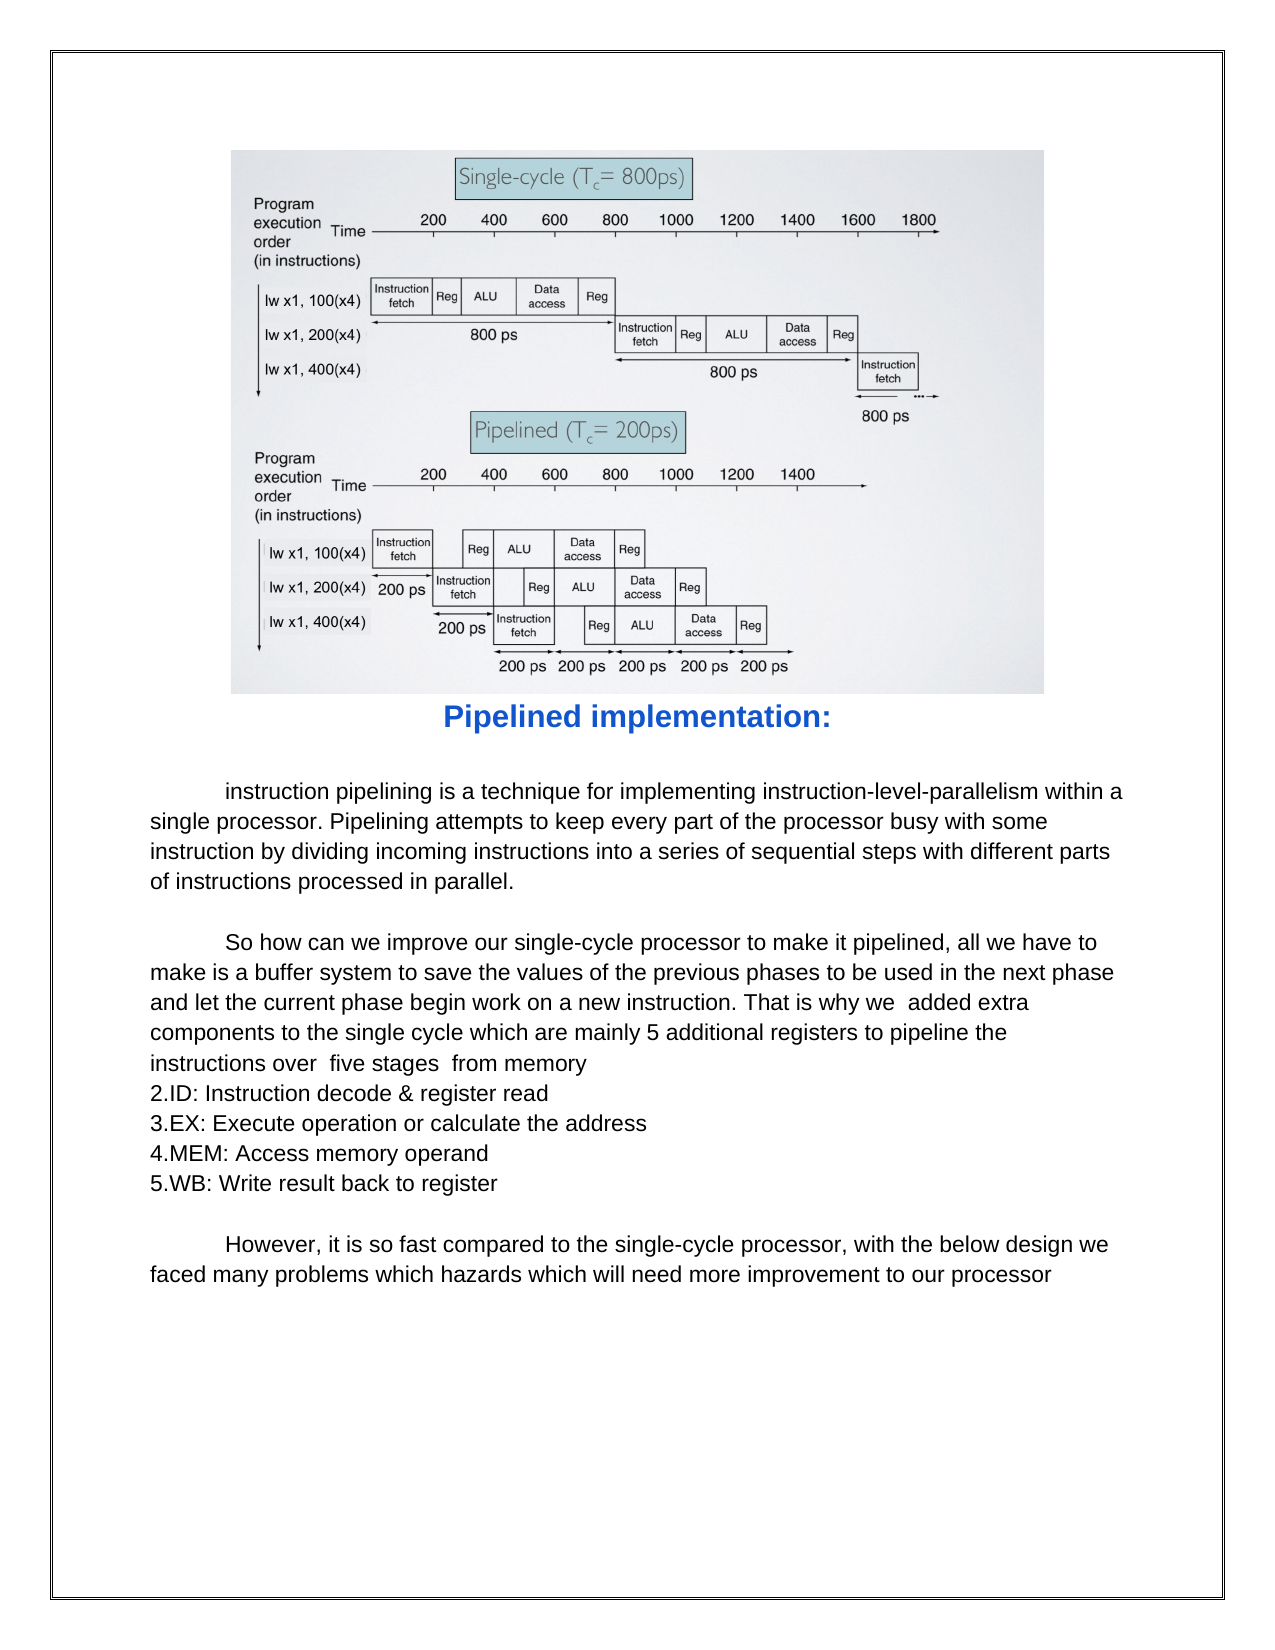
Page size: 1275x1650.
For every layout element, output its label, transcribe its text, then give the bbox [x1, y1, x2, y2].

text So how can we improve our single-cycle processor to make it pipelined, all we have to make is a buffer system to save the values of the previous phases to be used in the next phase and let the current phase begin work on a new instruction. That is why we added extra components to the single cycle which are mainly 5 additional registers to pipeline the instructions over five stages from memory [150, 929, 1125, 1076]
text instruction pipelining is a technique for implementing instruction-level-parallelism within a single processor. Pipelining attempts to keep every part of the processor busy with some instruction by dividing incoming instructions into a series of sequential steps with different parts of instructions processed in parallel. [150, 778, 1125, 895]
text 5.WB: Write result back to register [150, 1170, 1125, 1197]
text 2.ID: Instruction decode & register read [150, 1080, 1125, 1106]
text 4.MEM: Access memory operand [150, 1140, 1125, 1167]
picture [230, 150, 1045, 694]
text However, it is so fast compared to the single-cycle processor, with the below design we faced many problems which hazards which will need more improvement to our processor [150, 1231, 1125, 1287]
text Pipelined implementation: [150, 698, 1125, 734]
text 3.EX: Execute operation or calculate the address [150, 1110, 1125, 1136]
